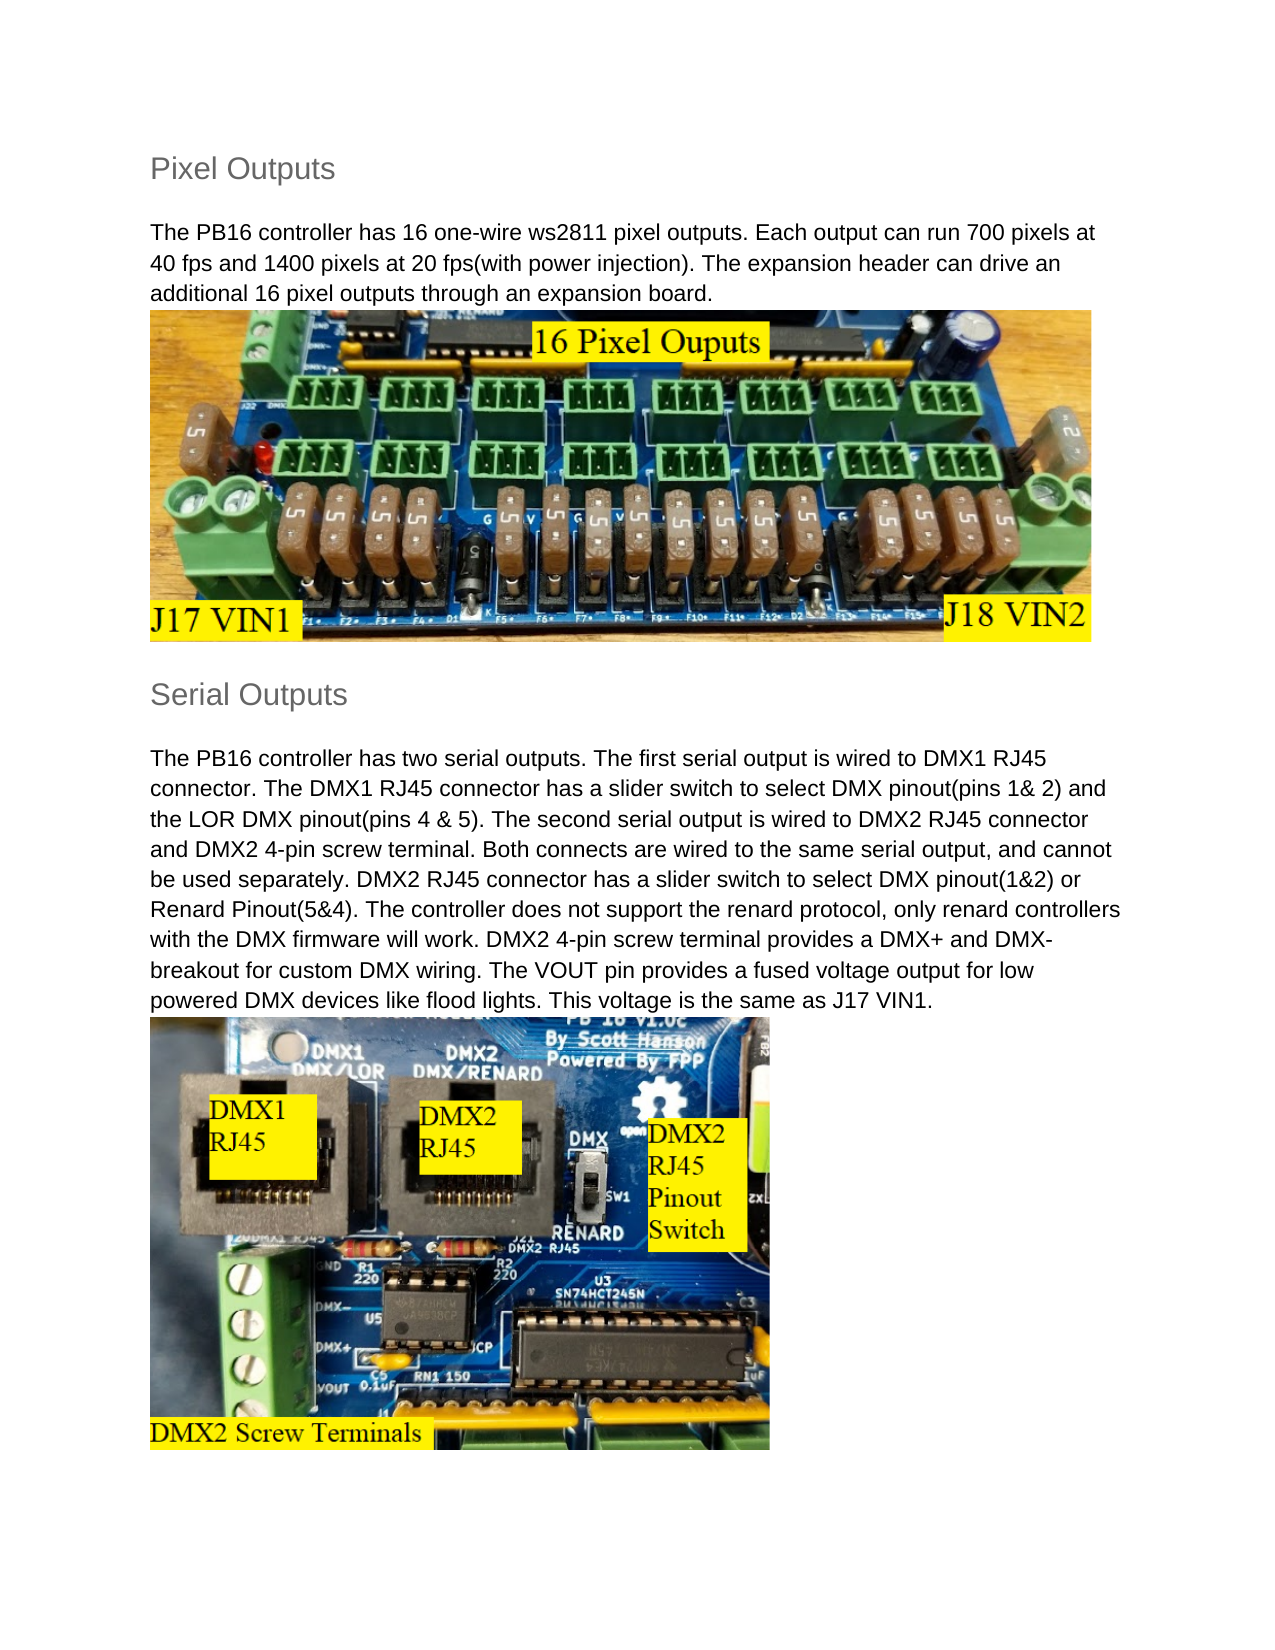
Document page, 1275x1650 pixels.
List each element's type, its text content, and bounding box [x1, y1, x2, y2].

picture [150, 310, 1092, 642]
text The PB16 controller has two serial outputs. The first serial output is wired to DMX1 RJ45 connector. The DMX1 RJ45 connector has a slider switch to select DMX pinout(pins 1& 2) and the LOR DMX pinout(pins 4 & 5). The second serial output is wired to DMX2 RJ45 connector and DMX2 4-pin screw terminal. Both connects are wired to the same serial output, and cannot be used separately. DMX2 RJ45 connector has a slider switch to select DMX pinout(1&2) or Renard Pinout(5&4). The controller does not support the renard protocol, only renard controllers with the DMX firmware will work. DMX2 4-pin screw terminal provides a DMX+ and DMX- breakout for custom DMX wiring. The VOUT pin provides a fused voltage output for low powered DMX devices like flood lights. This voltage is the same as J17 VIN1. [150, 745, 1125, 1013]
picture [150, 1017, 770, 1450]
subtitle Serial Outputs [150, 676, 1125, 712]
subtitle Pixel Outputs [150, 150, 1125, 186]
text The PB16 controller has 16 one-wire ws2811 pixel outputs. Each output can run 700 pixels at 40 fps and 1400 pixels at 20 fps(with power injection). The expansion header can drive an additional 16 pixel outputs through an expansion board. [150, 219, 1125, 306]
